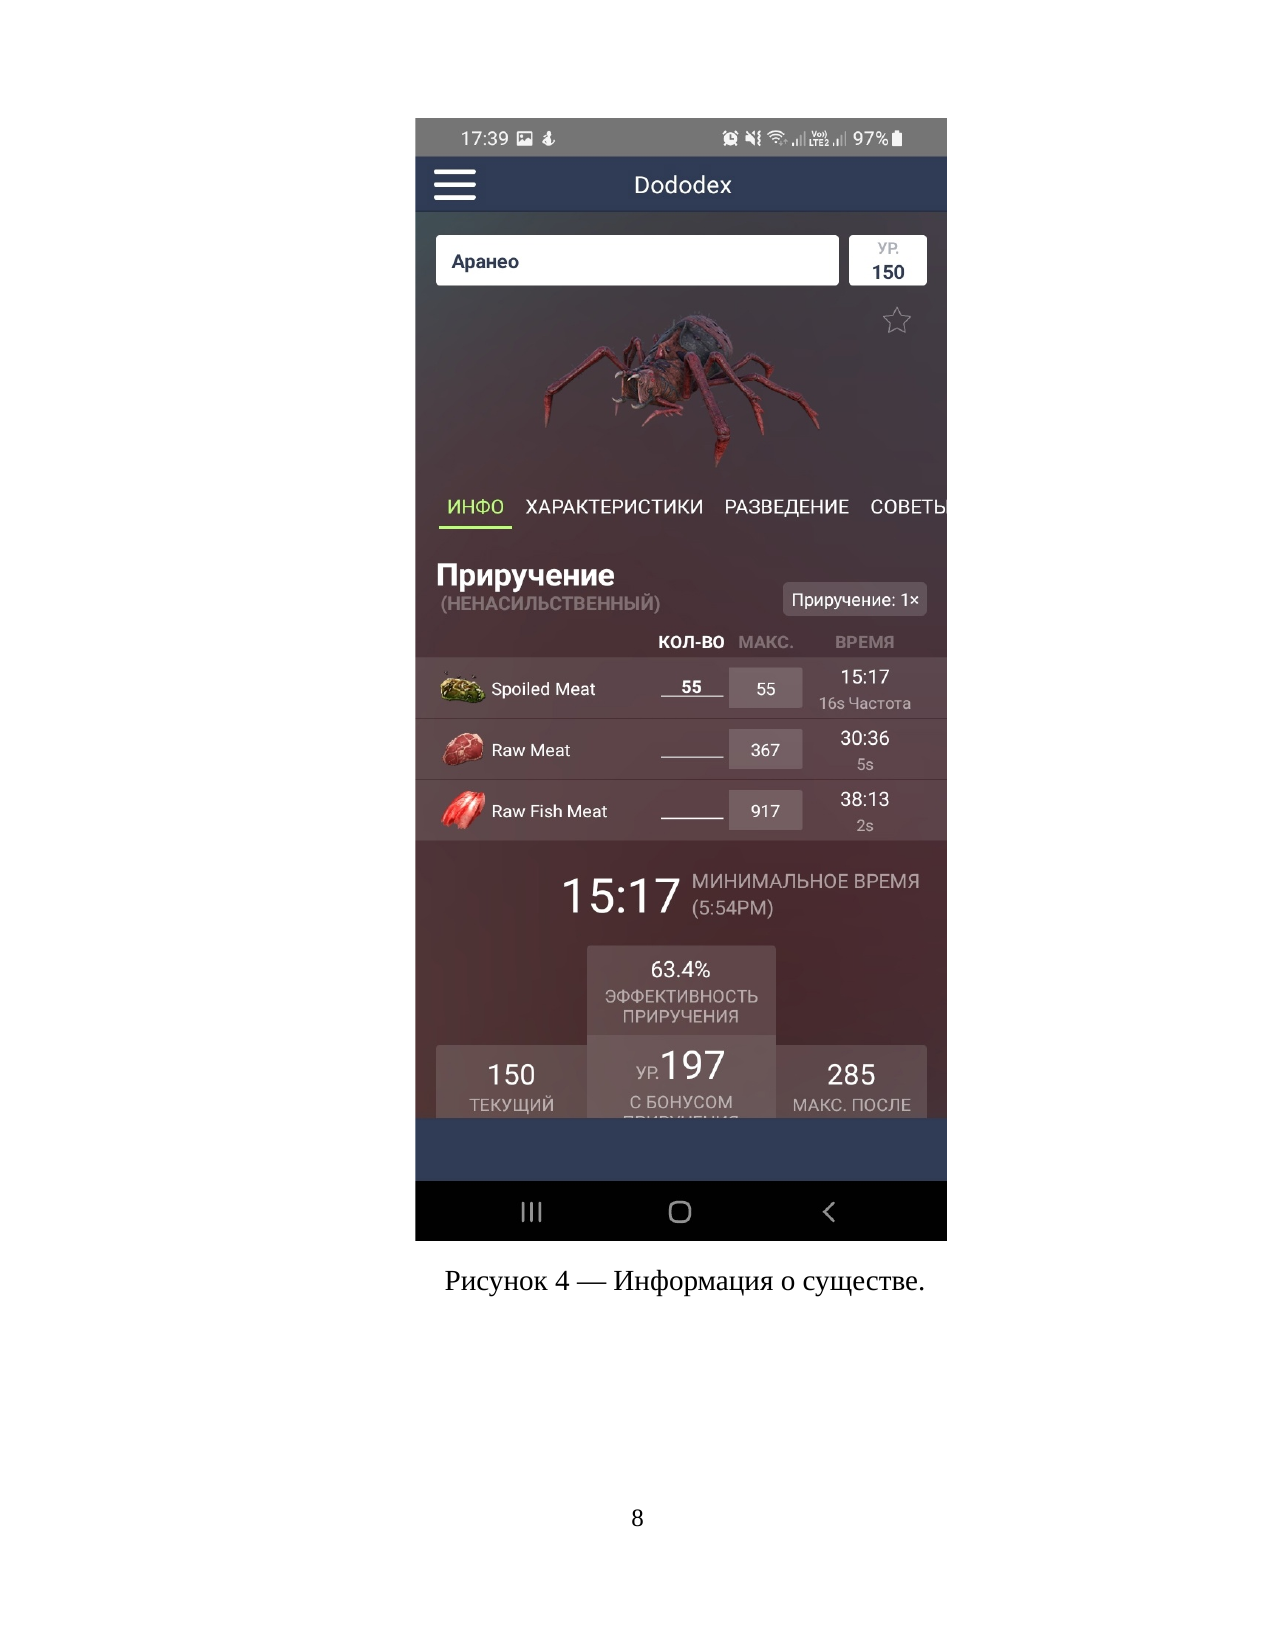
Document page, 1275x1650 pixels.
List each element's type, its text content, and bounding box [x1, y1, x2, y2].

list Рисунок 4 — Информация о существе. [165, 1263, 1157, 1297]
picture [415, 118, 947, 1241]
